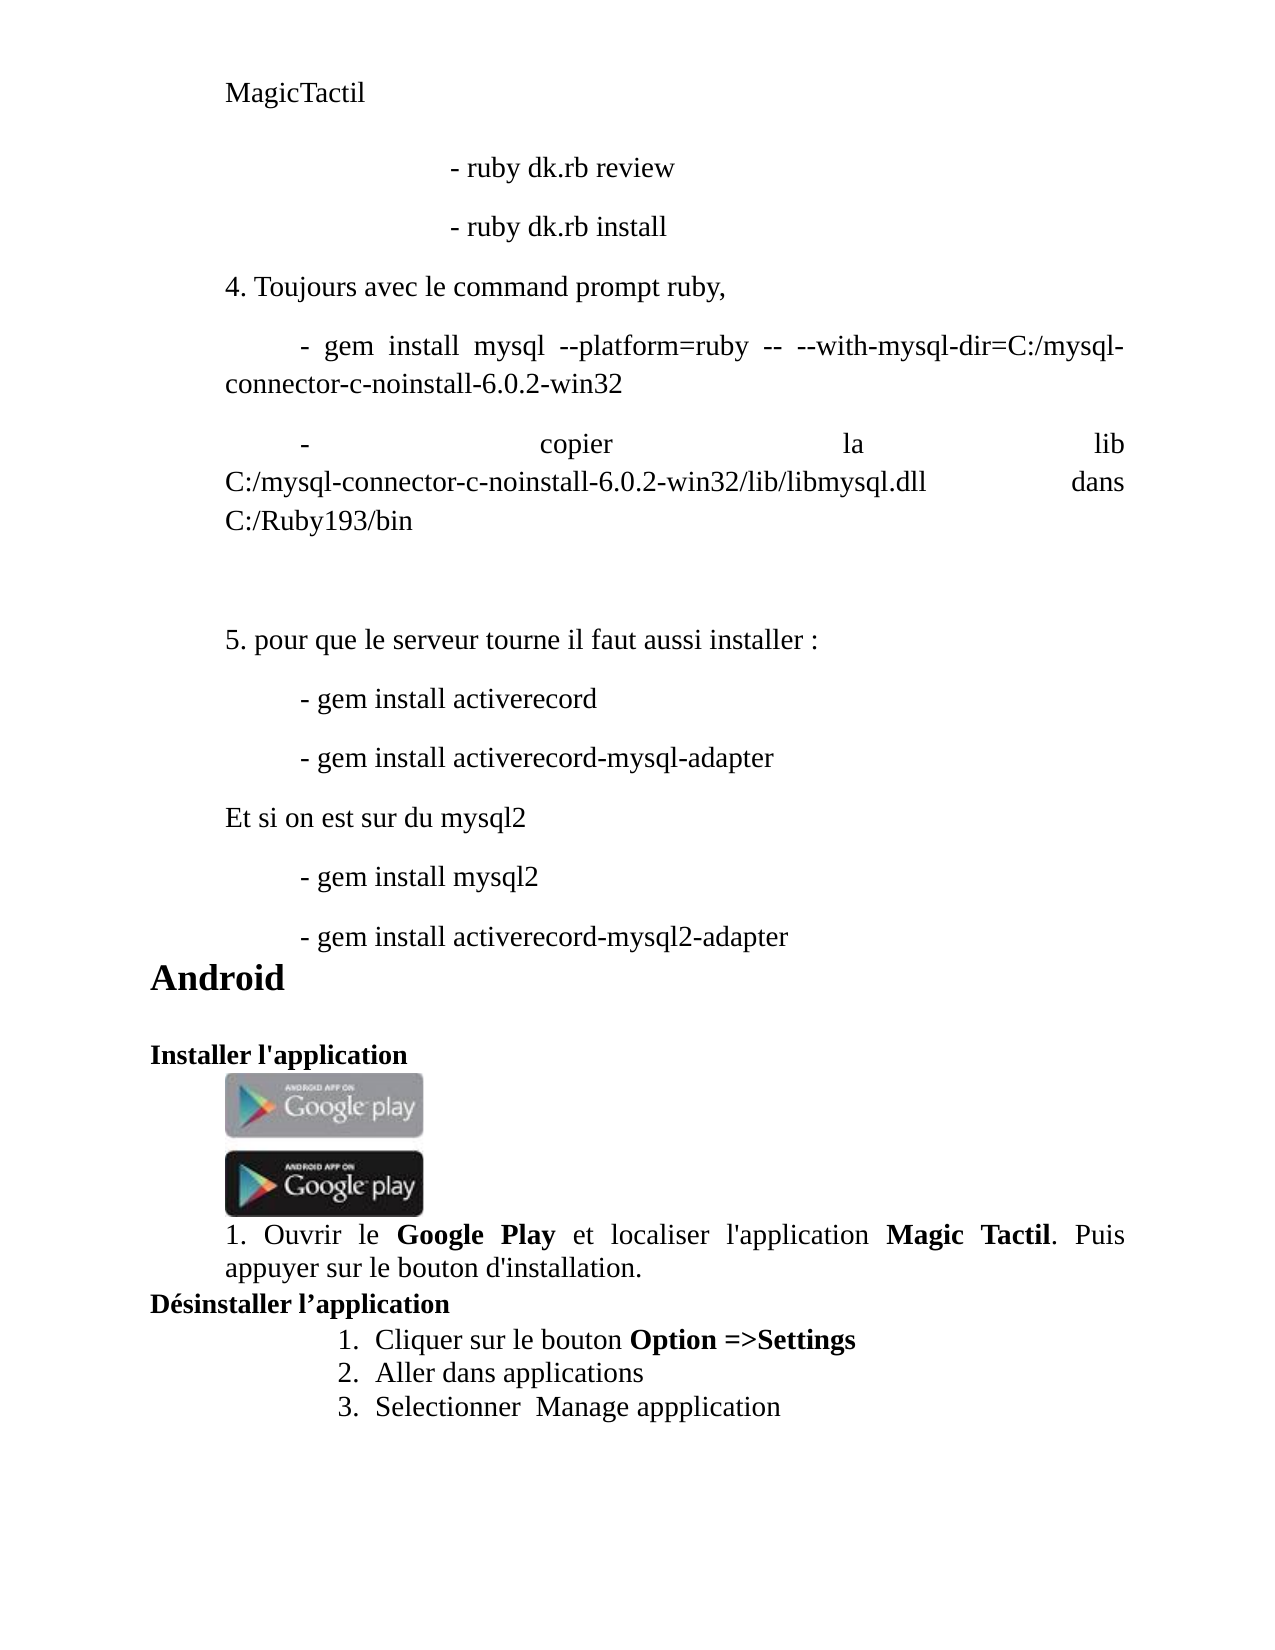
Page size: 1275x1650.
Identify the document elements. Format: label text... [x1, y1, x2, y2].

subtitle Installer l'application [150, 1038, 1125, 1070]
text 4. Toujours avec le command prompt ruby, [225, 269, 1125, 302]
text Et si on est sur du mysql2 [225, 800, 1125, 833]
text 5. pour que le serveur tourne il faut aussi installer : [225, 622, 1125, 655]
text - gem install activerecord [225, 681, 1125, 715]
text 1. Ouvrir le Google Play et localiser l'application Magic Tactil. Puis appuyer sur le bouton d'installation. [225, 1217, 1125, 1284]
subtitle Désinstaller l’application [150, 1287, 1125, 1319]
text - ruby dk.rb review [225, 150, 1125, 183]
text - gem install mysql2 [225, 859, 1125, 893]
text - gem install mysql --platform=ruby -- --with-mysql-dir=C:/mysql-connector-c-noinstall-6.0.2-win32 [225, 328, 1125, 400]
text - gem install activerecord-mysql2-adapter [225, 919, 1125, 952]
text - copier la lib C:/mysql-connector-c-noinstall-6.0.2-win32/lib/libmysql.dll dans C:/Ruby193/bin [225, 426, 1125, 537]
text - gem install activerecord-mysql-adapter [225, 741, 1125, 774]
list Cliquer sur le bouton Option =>Settings [337, 1322, 1125, 1356]
list Selectionner Manage appplication [337, 1389, 1125, 1423]
picture [225, 1073, 424, 1217]
text - ruby dk.rb install [225, 209, 1125, 243]
list Aller dans applications [337, 1356, 1125, 1389]
subtitle Android [150, 955, 1125, 998]
